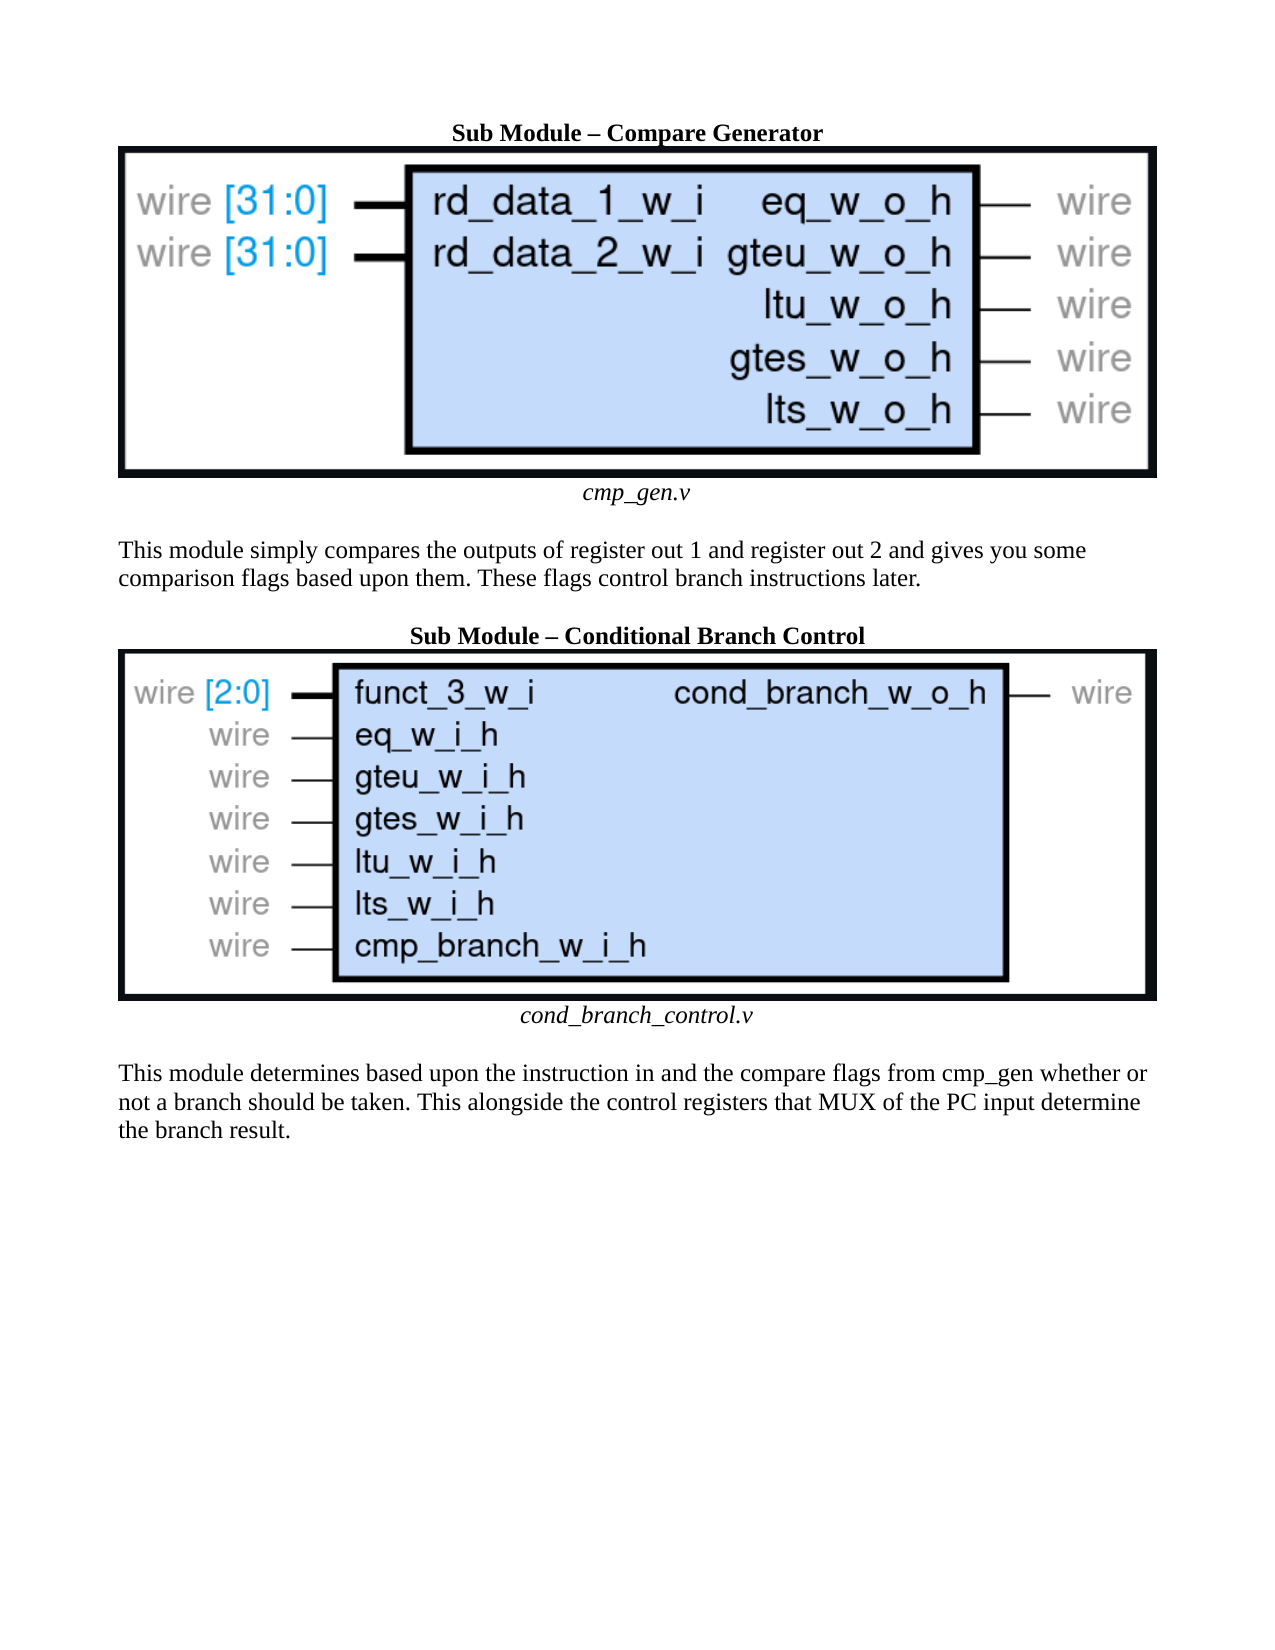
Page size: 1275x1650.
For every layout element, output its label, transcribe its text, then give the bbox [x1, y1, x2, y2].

text This module simply compares the outputs of register out 1 and register out 2 and gives you some comparison flags based upon them. These flags control branch instructions later. [118, 535, 1157, 592]
picture [118, 649, 1157, 1001]
text This module determines based upon the instruction in and the compare flags from cmp_gen whether or not a branch should be taken. This alongside the control registers that MUX of the PC input determine the branch result. [118, 1058, 1157, 1144]
text cond_branch_control.v [118, 1001, 1157, 1029]
text cmp_gen.v [118, 478, 1157, 506]
picture [118, 146, 1157, 478]
text Sub Module – Compare Generator [118, 118, 1157, 146]
text Sub Module – Conditional Branch Control [118, 621, 1157, 649]
